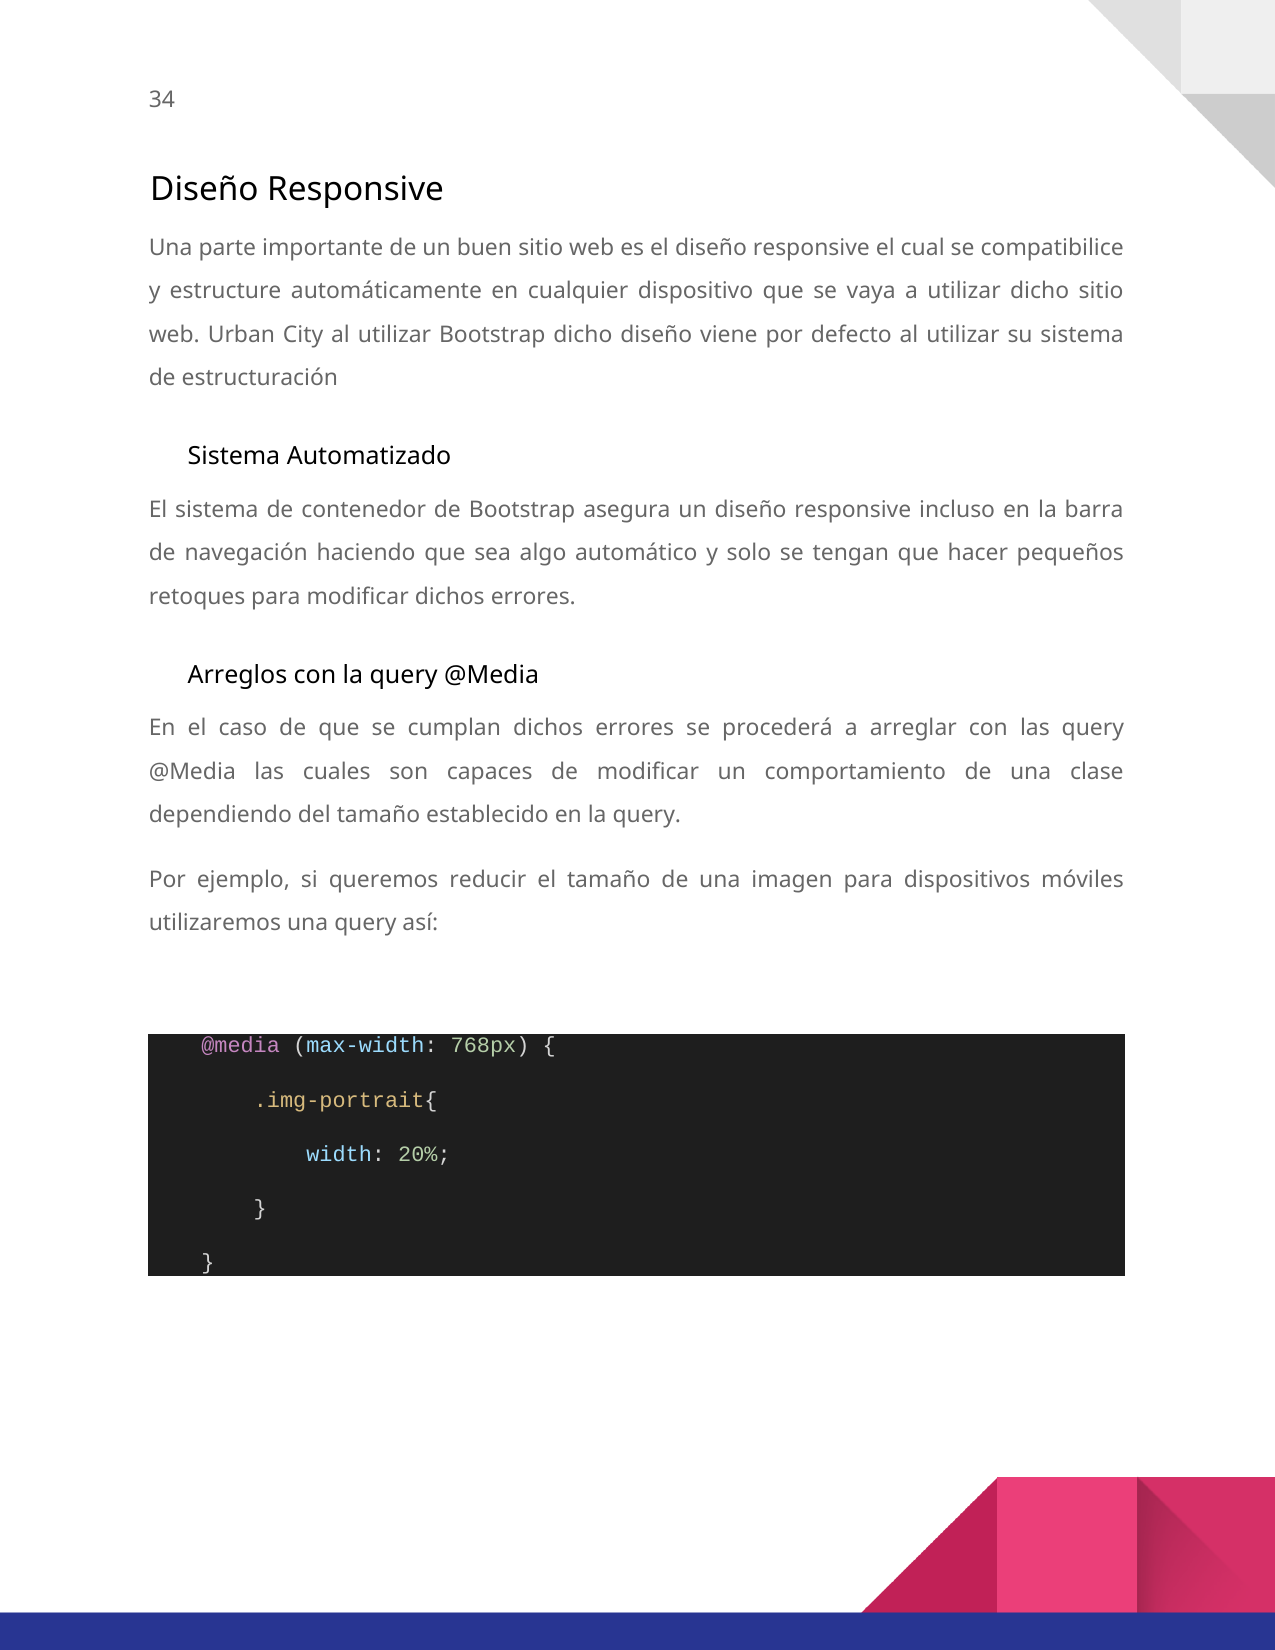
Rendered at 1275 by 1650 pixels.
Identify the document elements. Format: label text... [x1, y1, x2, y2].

subtitle Arreglos con la query @Media [187, 656, 1125, 691]
text width: 20%; [148, 1143, 1125, 1168]
text @media (max-width: 768px) { [148, 1034, 1125, 1059]
picture [0, 1475, 1275, 1650]
subtitle Diseño Responsive [150, 164, 1125, 210]
text } [148, 1197, 1125, 1222]
text En el caso de que se cumplan dichos errores se procederá a arreglar con las query @Media las cuales son capaces de modificar un comportamiento de una clase dependiendo del tamaño establecido en la query. [148, 711, 1125, 829]
subtitle Sistema Automatizado [187, 438, 1125, 472]
picture [1087, 0, 1275, 188]
text } [148, 1252, 1125, 1276]
text El sistema de contenedor de Bootstrap asegura un diseño responsive incluso en la barra de navegación haciendo que sea algo automático y solo se tengan que hacer pequeños retoques para modificar dichos errores. [148, 493, 1125, 611]
text Una parte importante de un buen sitio web es el diseño responsive el cual se compatibilice y estructure automáticamente en cualquier dispositivo que se vaya a utilizar dicho sitio web. Urban City al utilizar Bootstrap dicho diseño viene por defecto al utilizar su sistema de estructuración [148, 231, 1125, 392]
text .img-portrait{ [148, 1089, 1125, 1113]
text Por ejemplo, si queremos reducir el tamaño de una imagen para dispositivos móviles utilizaremos una query así: [148, 862, 1125, 937]
